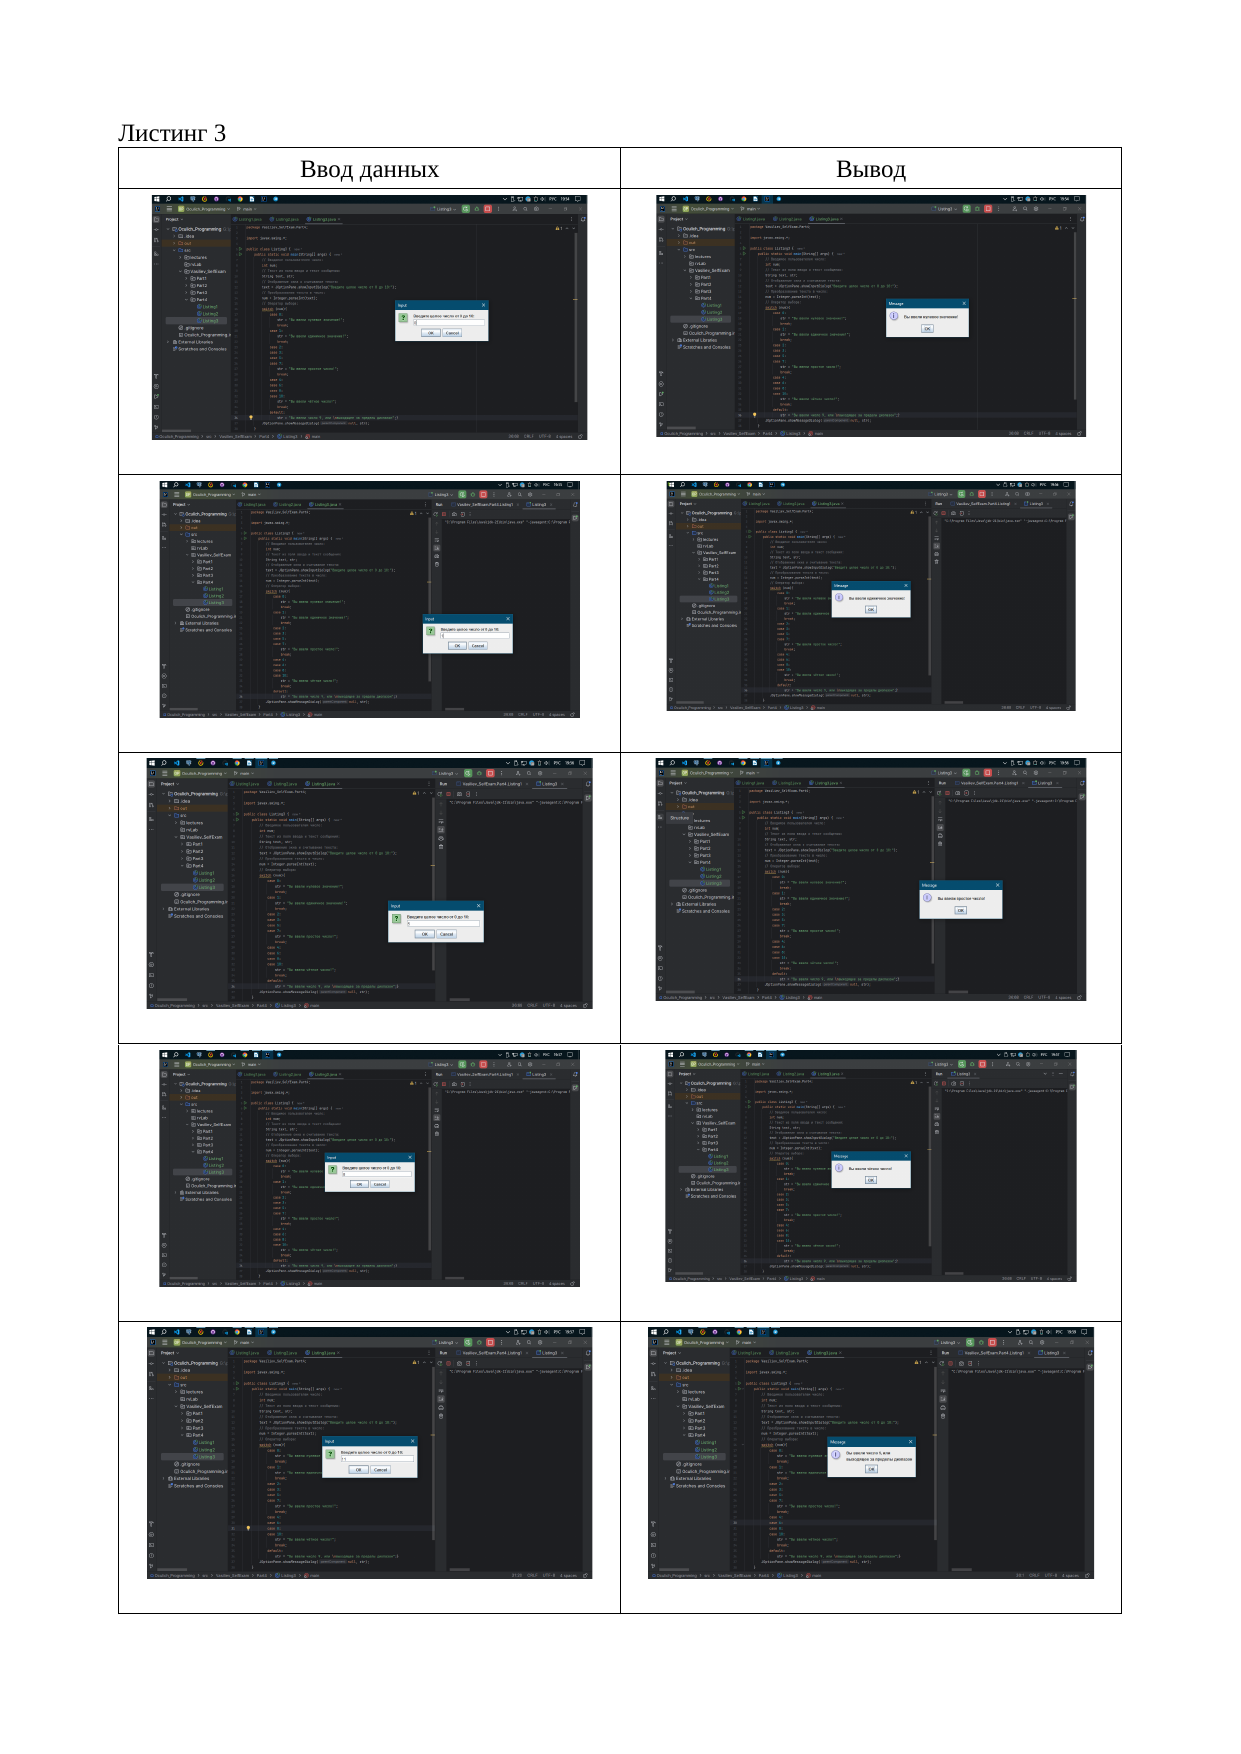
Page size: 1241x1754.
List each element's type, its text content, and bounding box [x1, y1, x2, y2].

picture [656, 195, 1087, 437]
picture [655, 758, 1087, 1001]
table_cell [621, 753, 1121, 1043]
table_cell [119, 753, 620, 1043]
table_cell [621, 1045, 1121, 1321]
picture [151, 195, 588, 440]
picture [159, 481, 580, 718]
table_cell [119, 1322, 620, 1613]
picture [147, 1327, 593, 1579]
table_cell [621, 1322, 1121, 1613]
picture [665, 1050, 1077, 1282]
text Листинг 3 [118, 118, 1122, 147]
table_cell [119, 1045, 620, 1321]
table_header Ввод данных [119, 148, 620, 188]
table_cell [621, 189, 1121, 474]
table_cell [119, 189, 620, 474]
picture [146, 758, 593, 1009]
picture [666, 481, 1076, 711]
picture [159, 1050, 580, 1287]
table_cell [119, 475, 620, 752]
picture [648, 1327, 1095, 1579]
table_cell [621, 475, 1121, 752]
table_header Вывод [621, 148, 1121, 188]
